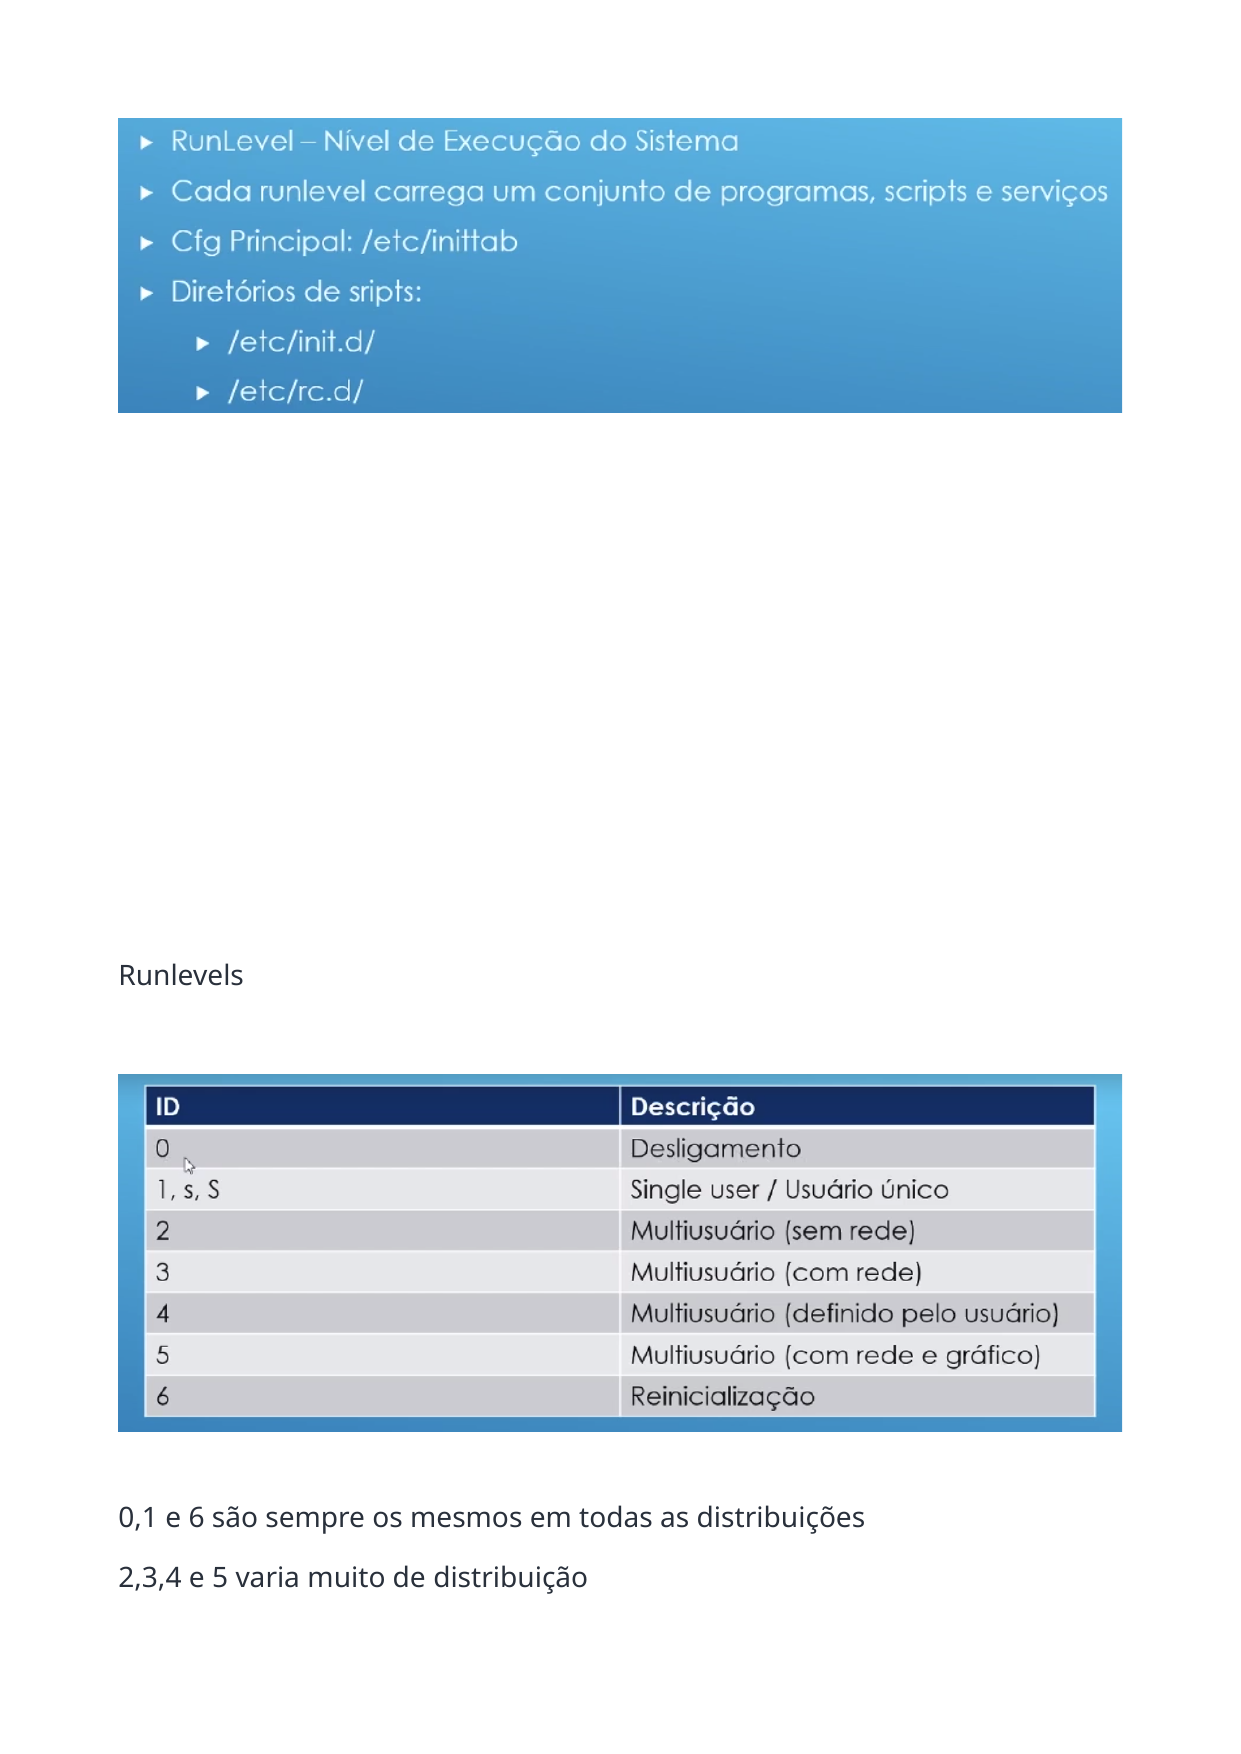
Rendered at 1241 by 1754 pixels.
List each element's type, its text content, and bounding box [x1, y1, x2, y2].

picture [118, 118, 1123, 413]
text Runlevels [118, 955, 1122, 994]
text 0,1 e 6 são sempre os mesmos em todas as distribuições [118, 1497, 1122, 1536]
text 2,3,4 e 5 varia muito de distribuição [118, 1557, 1122, 1595]
picture [118, 1074, 1123, 1432]
